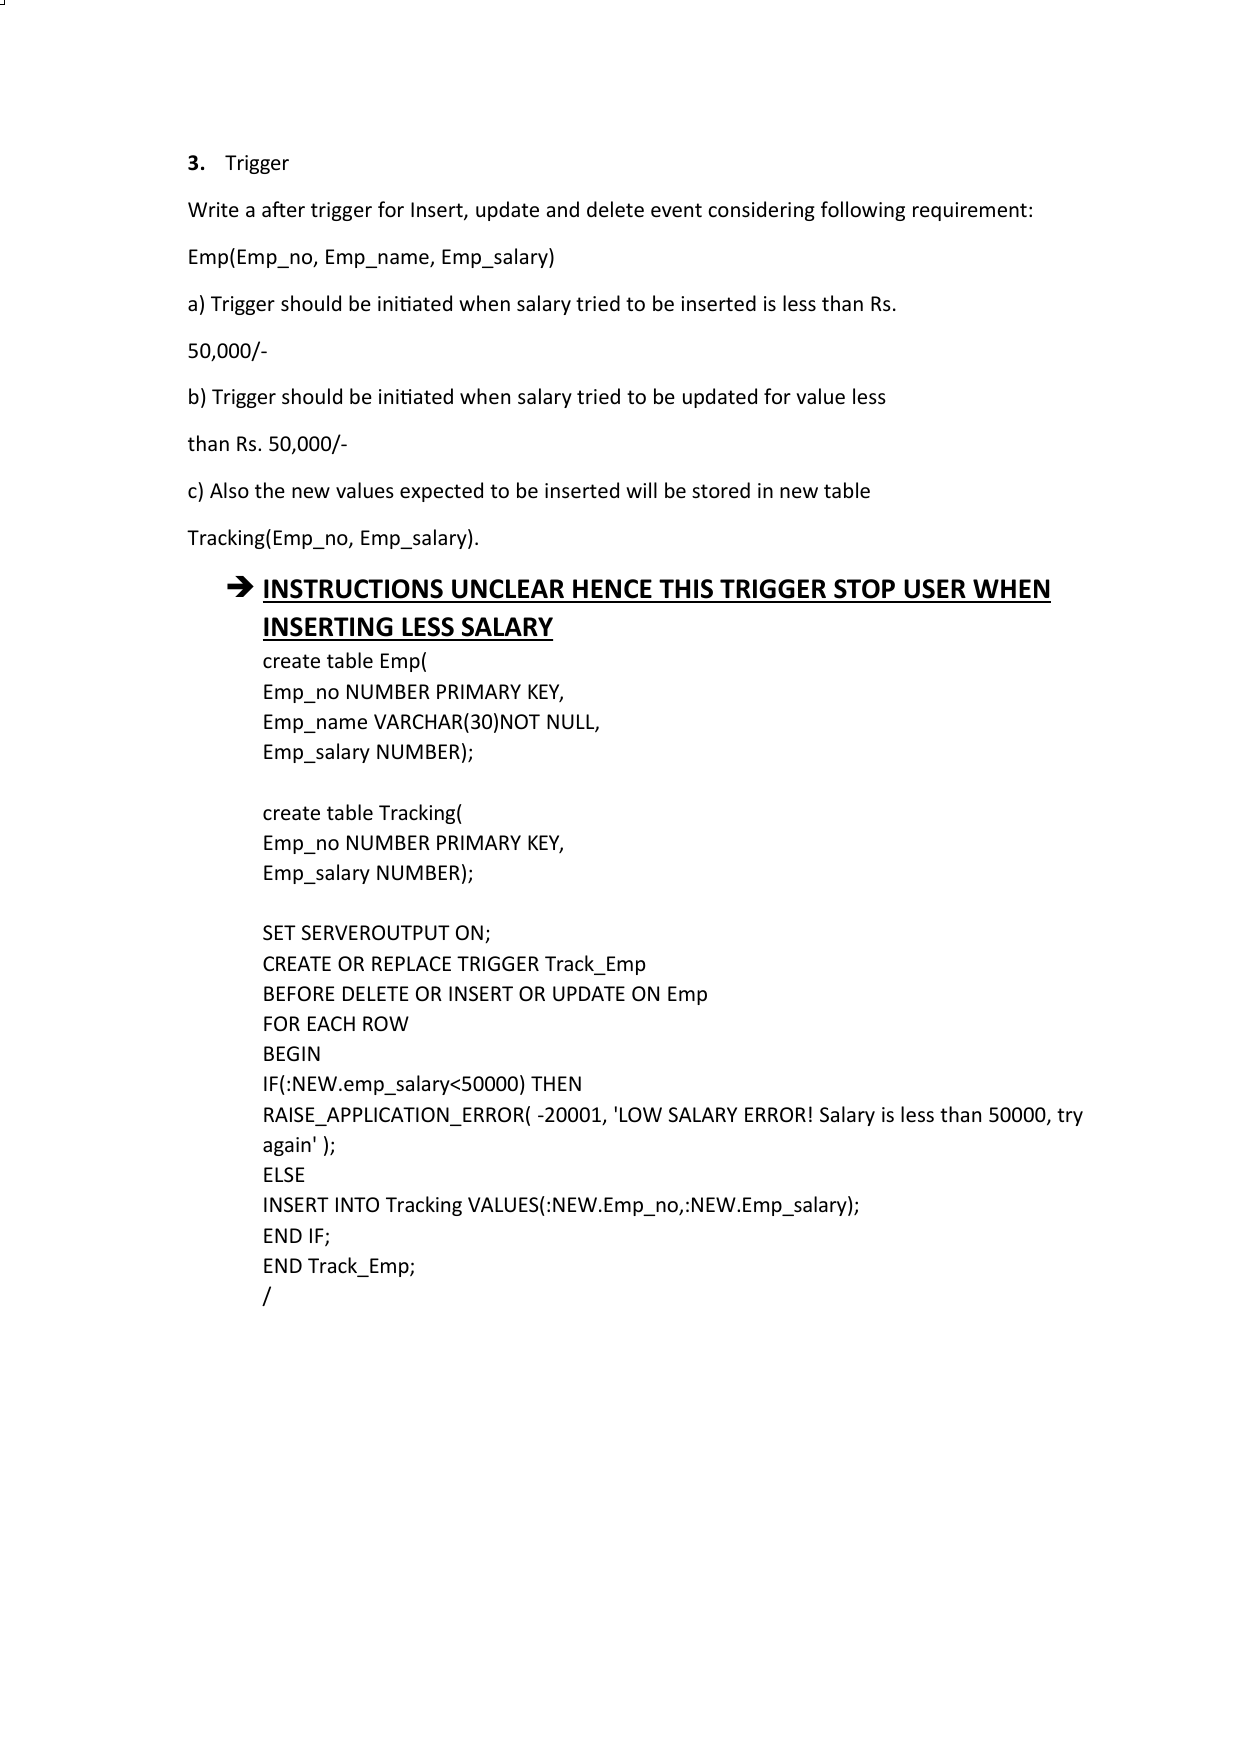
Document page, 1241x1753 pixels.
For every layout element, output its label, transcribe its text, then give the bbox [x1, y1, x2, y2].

text INSTRUCTIONS UNCLEAR HENCE THIS TRIGGER STOP USER WHEN [262, 570, 1075, 606]
text END Track_Emp; [262, 1251, 1107, 1279]
text 3 [187, 148, 199, 176]
text Emp(Emp_no, Emp_name, Emp_salary) [187, 242, 1057, 270]
text SET SERVEROUTPUT ON; [262, 918, 732, 946]
text Emp_salary NUMBER); [262, 737, 626, 765]
text . Trigger [199, 148, 314, 176]
text FOR EACH ROW [262, 1009, 732, 1037]
text create table Tracking( [262, 797, 589, 826]
text INSERT INTO Tracking VALUES(:NEW.Emp_no,:NEW.Emp_salary); [262, 1190, 1107, 1218]
text Emp_no NUMBER PRIMARY KEY, [262, 677, 626, 705]
text BEFORE DELETE OR INSERT OR UPDATE ON Emp [262, 979, 732, 1007]
text IF(:NEW.emp_salary<50000) THEN [262, 1069, 1107, 1097]
text Write a aﬅer trigger for Insert, update and delete event considering following requirement: [187, 195, 1057, 223]
text Tracking(Emp_no, Emp_salary). [187, 523, 894, 551]
text ELSE [262, 1160, 1107, 1188]
text Emp_name VARCHAR(30)NOT NULL, [262, 707, 626, 735]
text RAISE_APPLICATION_ERROR( -20001, 'LOW SALARY ERROR! Salary is less than 50000, try [262, 1100, 1107, 1128]
text b) Trigger should be iniꢁated when salary tried to be updated for value less [187, 382, 908, 410]
text c) Also the new values expected to be inserted will be stored in new table [187, 476, 894, 504]
text BEGIN [262, 1039, 346, 1067]
text Emp_no NUMBER PRIMARY KEY, [262, 828, 589, 856]
text 0,000/- [199, 336, 293, 364]
text / [262, 1281, 1107, 1309]
text CREATE OR REPLACE TRIGGER Track_Emp [262, 949, 732, 977]
text END IF; [262, 1221, 1107, 1249]
text create table Emp( [262, 646, 626, 674]
text ➔ [225, 572, 262, 604]
text INSERTING LESS SALARY [262, 608, 626, 644]
text a) Trigger should be iniꢁated when salary tried to be inserted is less than Rs. [187, 288, 919, 317]
text 5 [187, 336, 199, 364]
text Emp_salary NUMBER); [262, 858, 589, 886]
text again' ); [262, 1130, 1107, 1158]
text than Rs. 50,000/- [187, 429, 908, 457]
